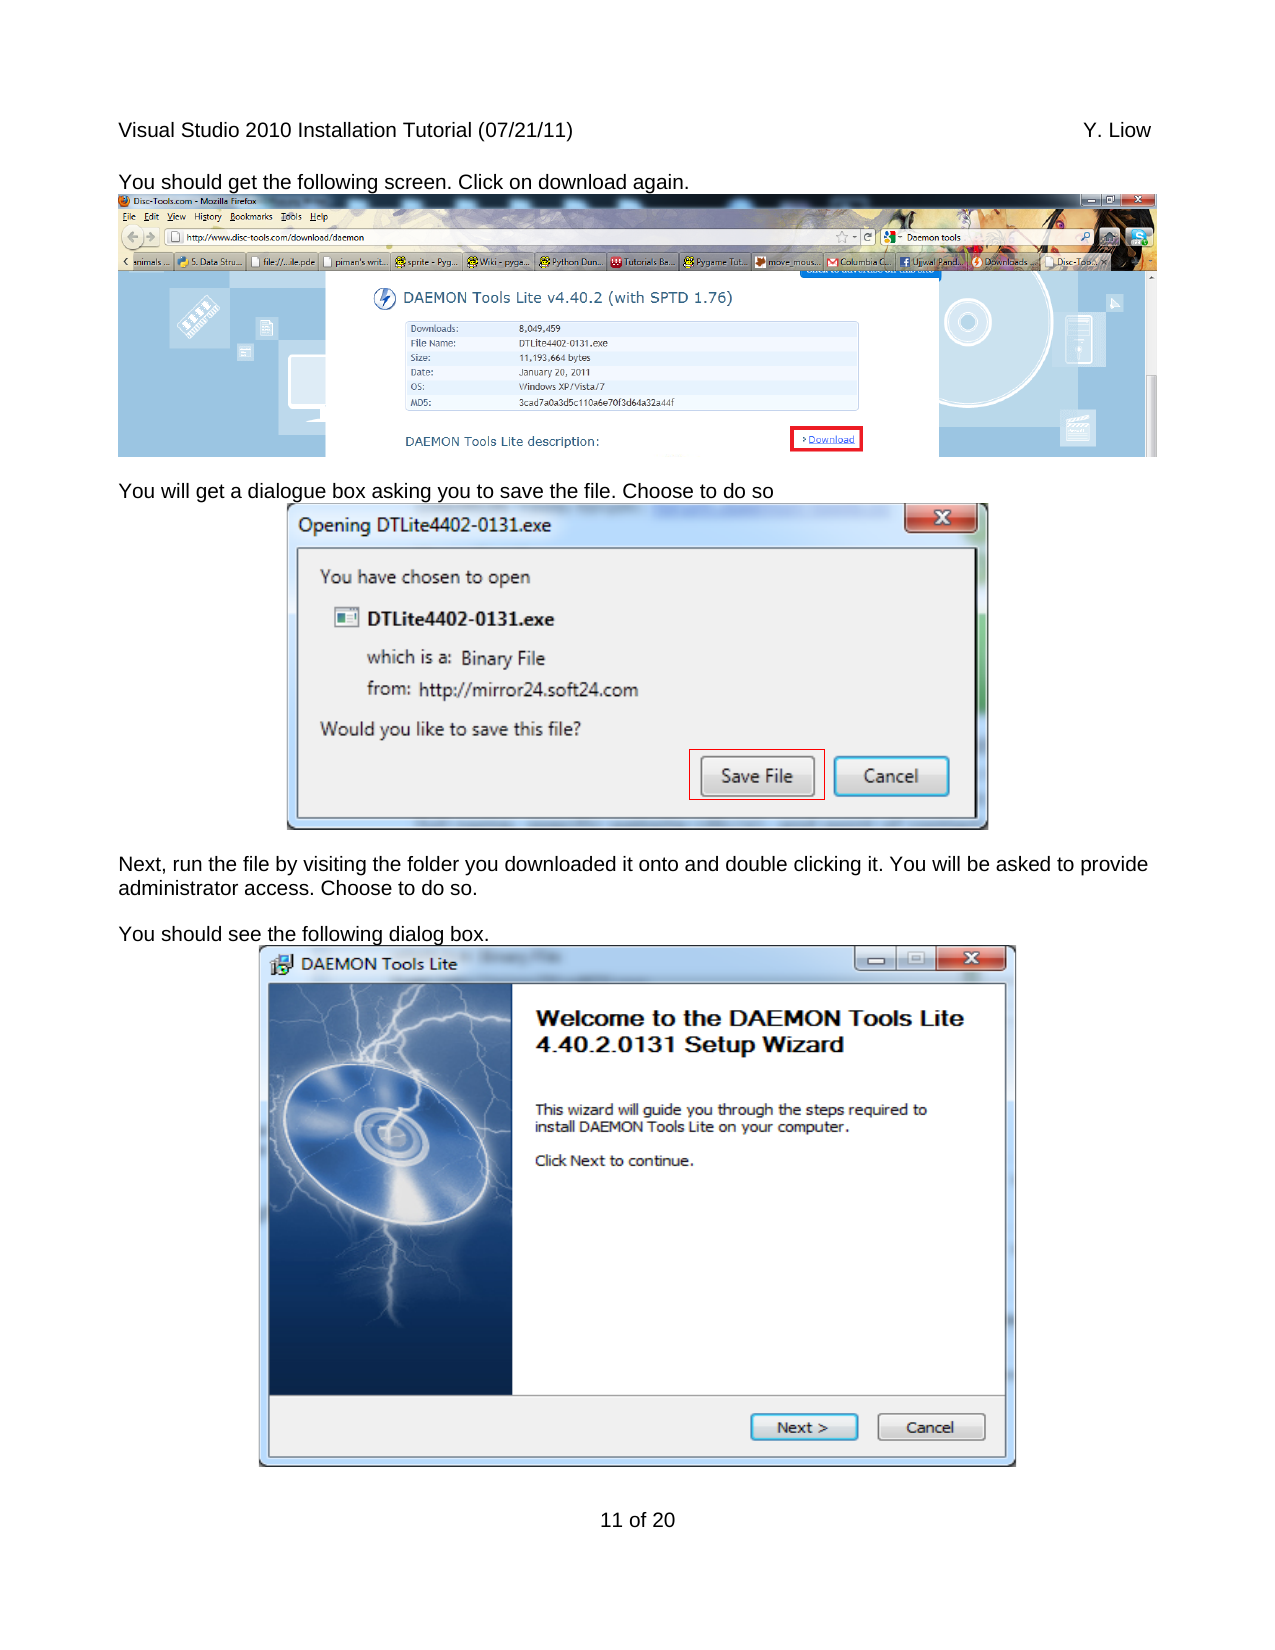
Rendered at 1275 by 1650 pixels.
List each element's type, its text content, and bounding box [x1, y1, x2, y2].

picture [118, 194, 1157, 457]
text You should see the following dialog box. [118, 922, 1157, 946]
text You should get the following screen. Click on download again. [118, 171, 1157, 194]
picture [286, 503, 989, 830]
text You will get a dialogue box asking you to save the file. Choose to do so [118, 480, 1157, 503]
text Next, run the file by visiting the folder you downloaded it onto and double clicking it. You will be asked to provide administrator access. Choose to do so. [118, 853, 1157, 899]
picture [258, 945, 1017, 1467]
